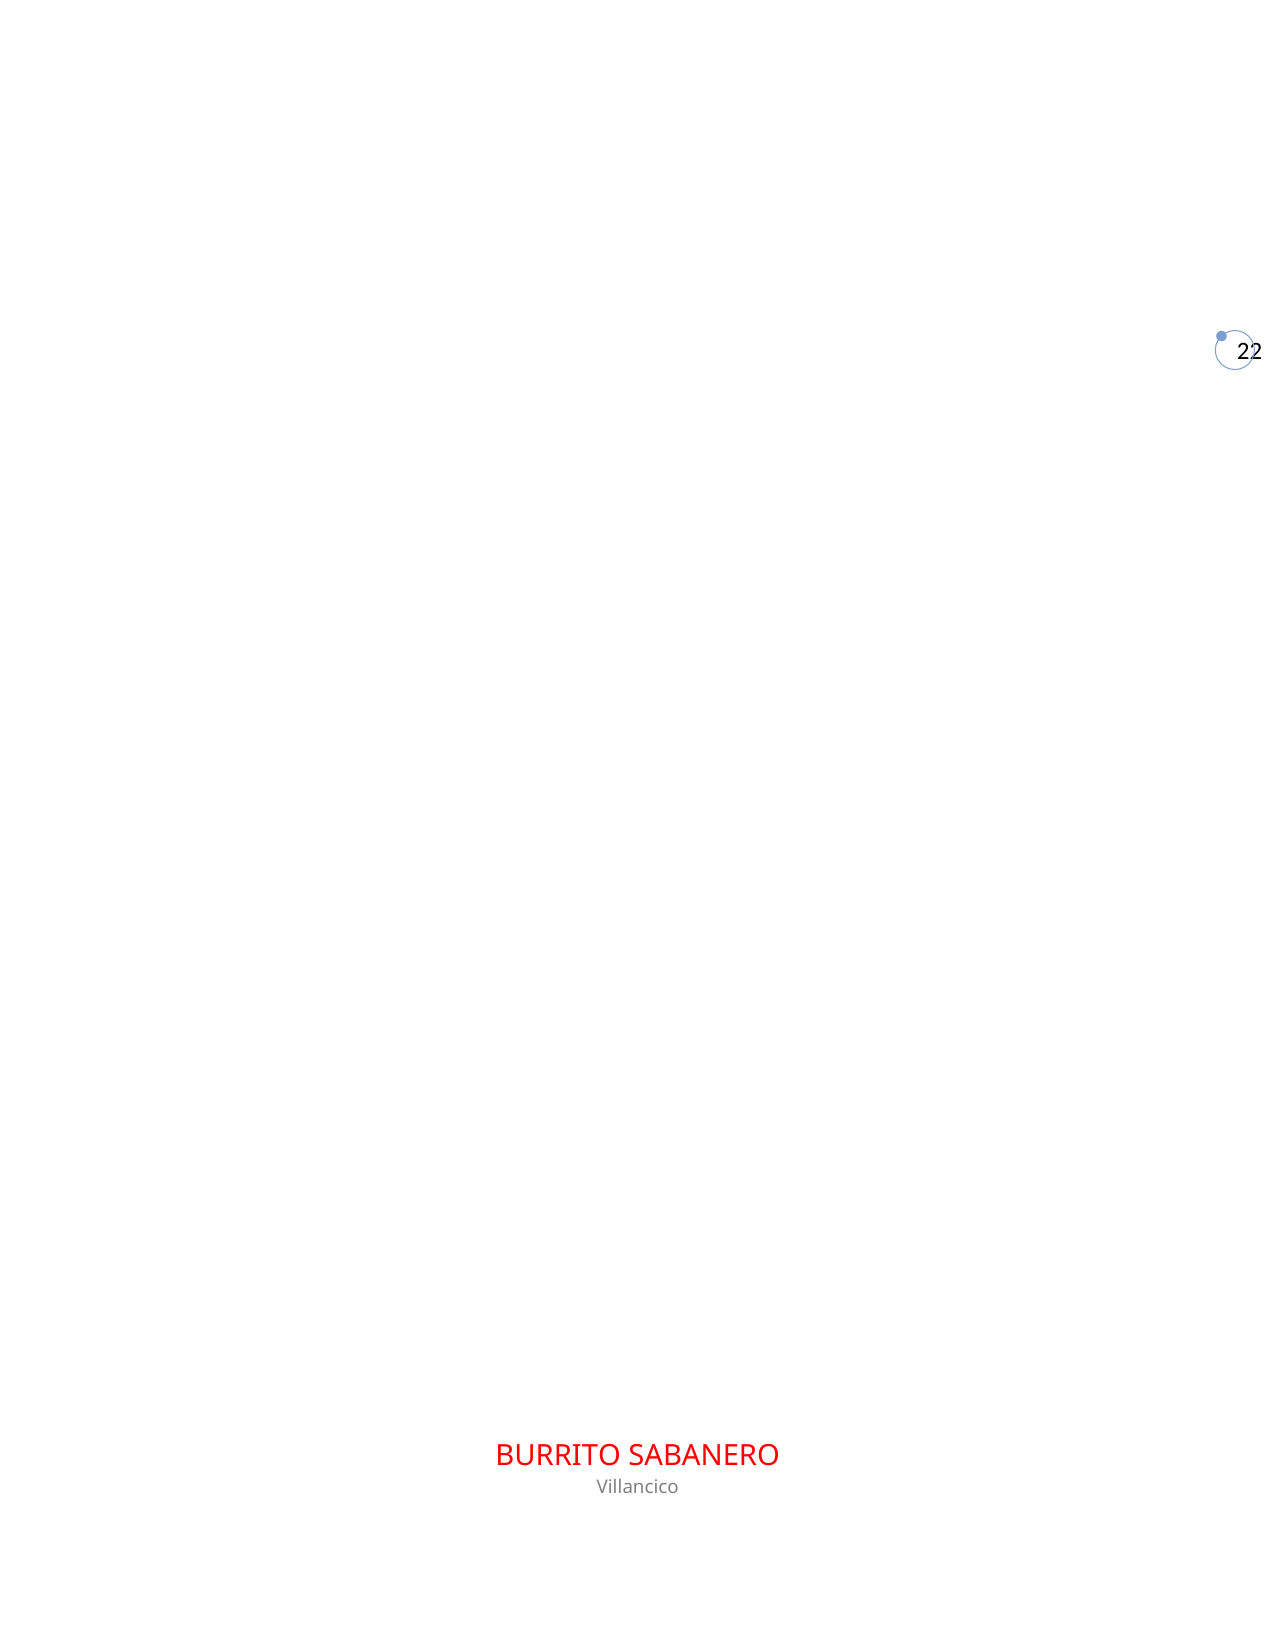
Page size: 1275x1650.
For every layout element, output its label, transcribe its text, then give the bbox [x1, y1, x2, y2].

text Villancico [75, 1473, 1200, 1499]
text BURRITO SABANERO [75, 1434, 1200, 1473]
